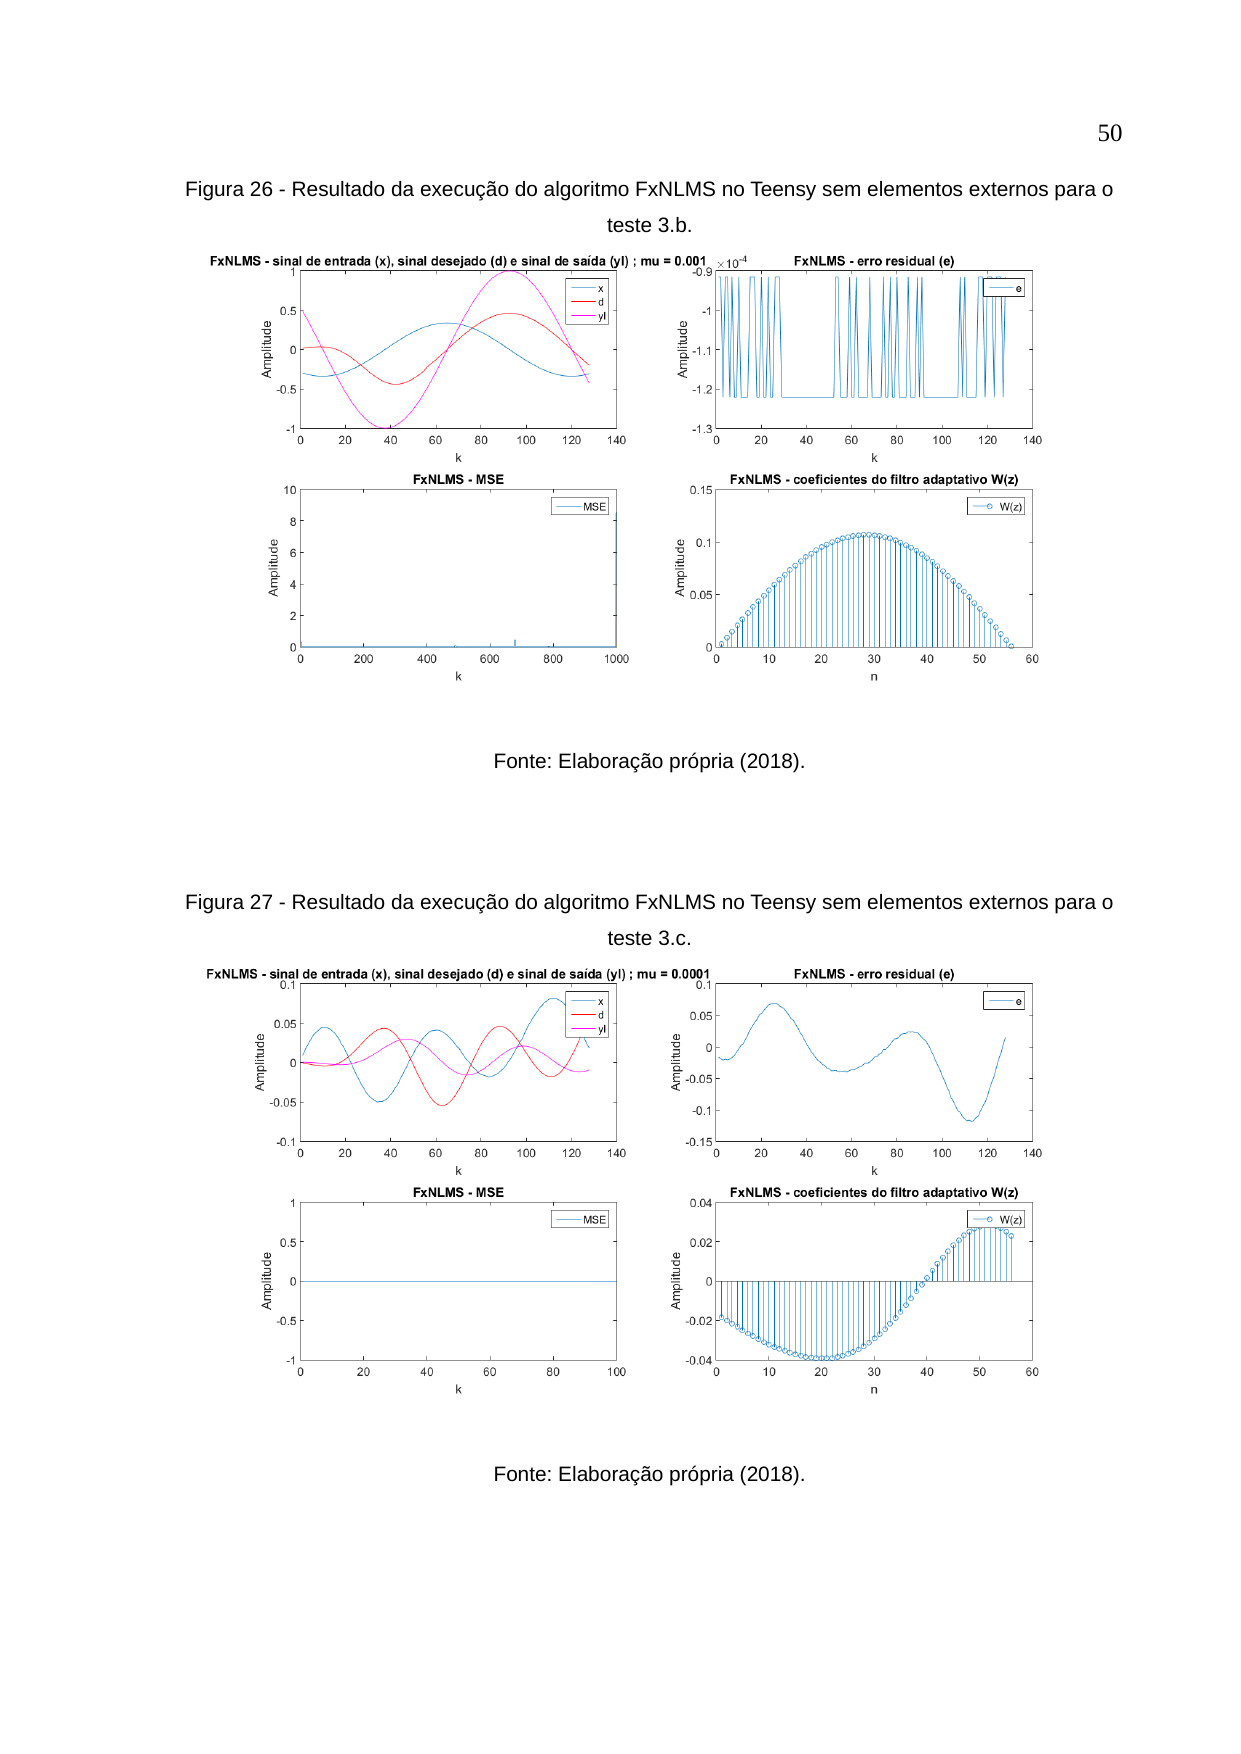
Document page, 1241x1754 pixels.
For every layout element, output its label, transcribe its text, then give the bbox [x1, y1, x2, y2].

table_cell [177, 697, 1122, 737]
table_cell Fonte: Elaboração própria (2018). [177, 1450, 1122, 1544]
picture [177, 949, 1122, 1410]
table_header Resultado da execução do algoritmo FxNLMS no Teensy sem elementos externos para o teste 3.b. [177, 177, 1122, 237]
table_header Resultado da execução do algoritmo FxNLMS no Teensy sem elementos externos para o teste 3.c. [177, 890, 1122, 949]
table_cell Fonte: Elaboração própria (2018). [177, 737, 1122, 832]
picture [177, 237, 1122, 697]
table_cell [177, 1410, 1122, 1450]
